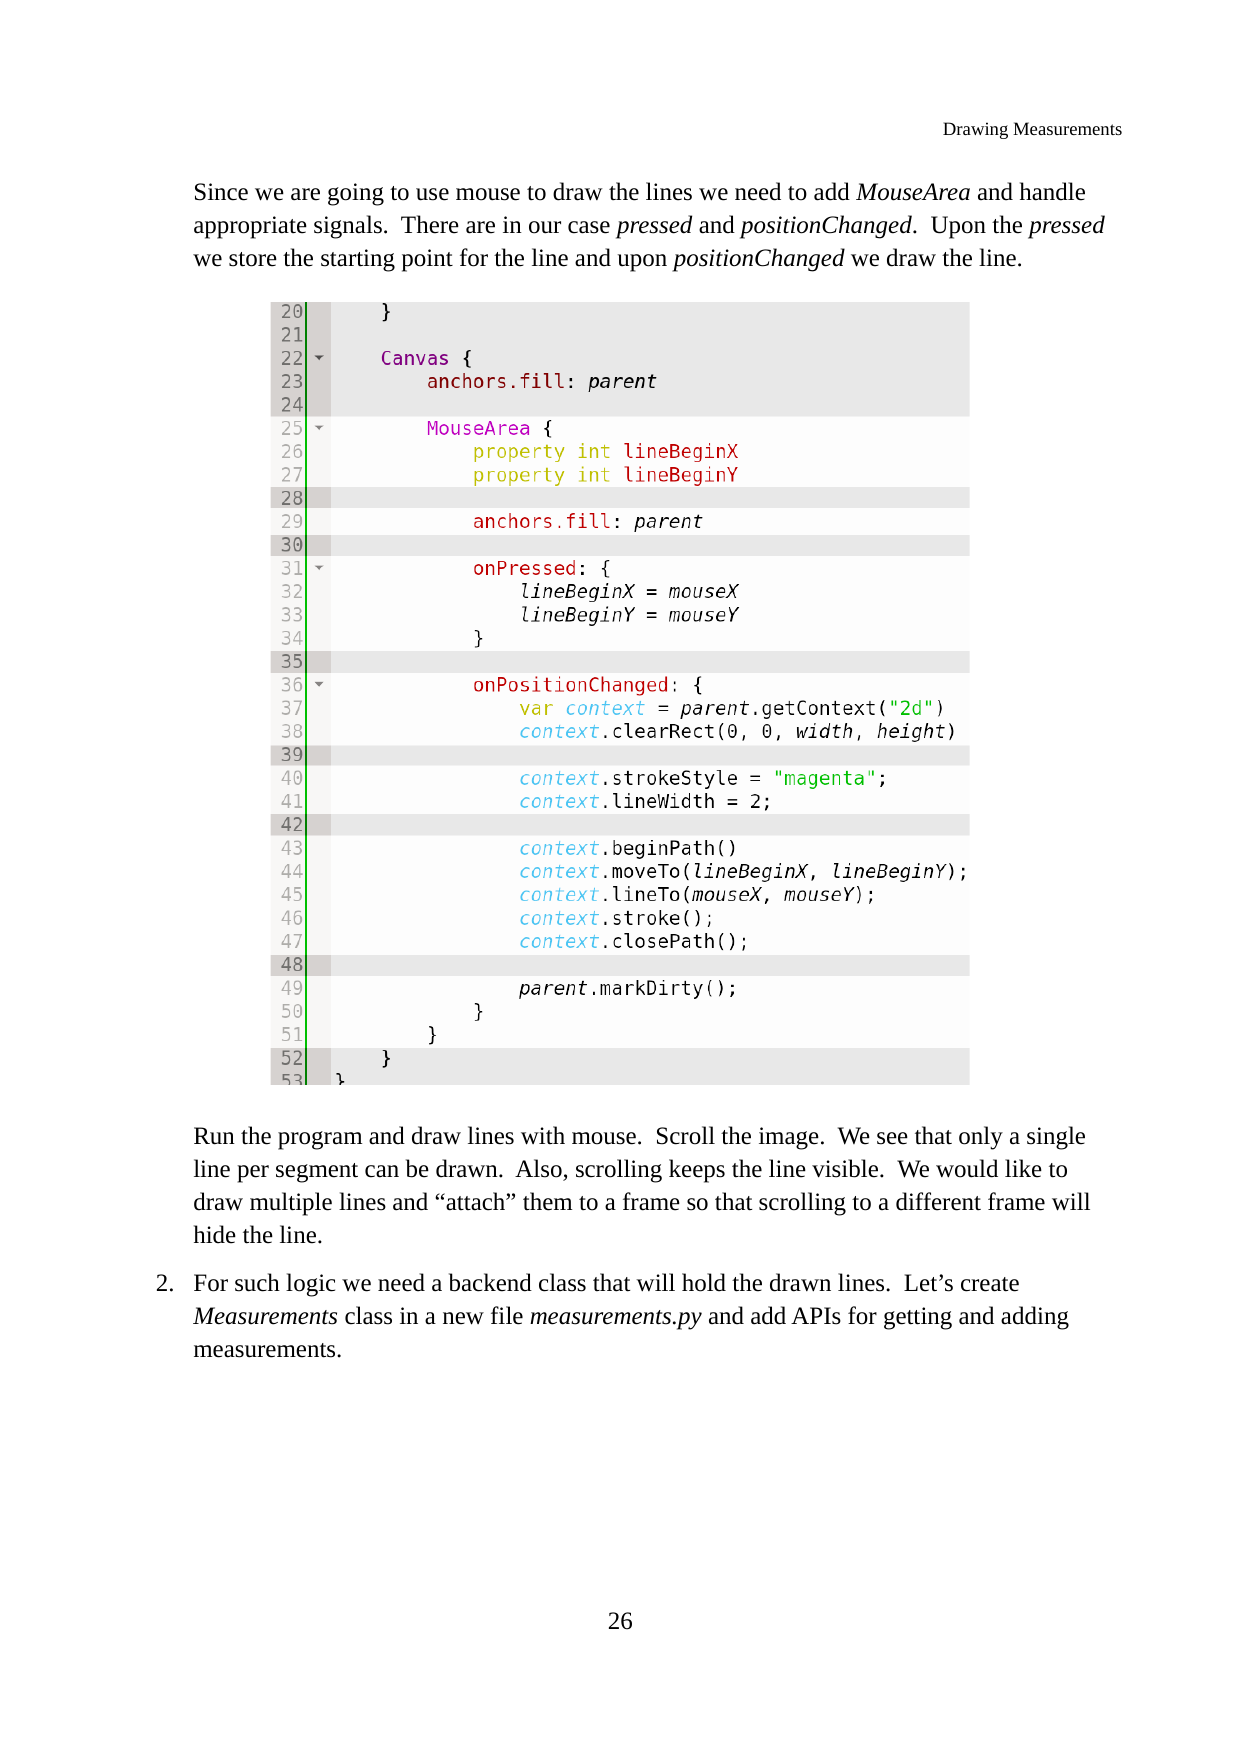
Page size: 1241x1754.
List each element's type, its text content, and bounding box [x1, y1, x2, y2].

list Run the program and draw lines with mouse. Scroll the image. We see that only a single line per segment can be drawn. Also, scrolling keeps the line visible. We would like to draw multiple lines and “attach” them to a frame so that scrolling to a different frame will hide the line. [156, 1121, 1122, 1249]
list Since we are going to use mouse to draw the lines we need to add MouseArea and handle appropriate signals. There are in our case pressed and positionChanged. Upon the pressed we store the starting point for the line and upon positionChanged we draw the line. [156, 177, 1122, 272]
list For such logic we need a backend class that will hold the drawn lines. Let’s create Measurements class in a new file measurements.py and add APIs for getting and adding measurements. [156, 1268, 1122, 1363]
picture [270, 302, 970, 1085]
